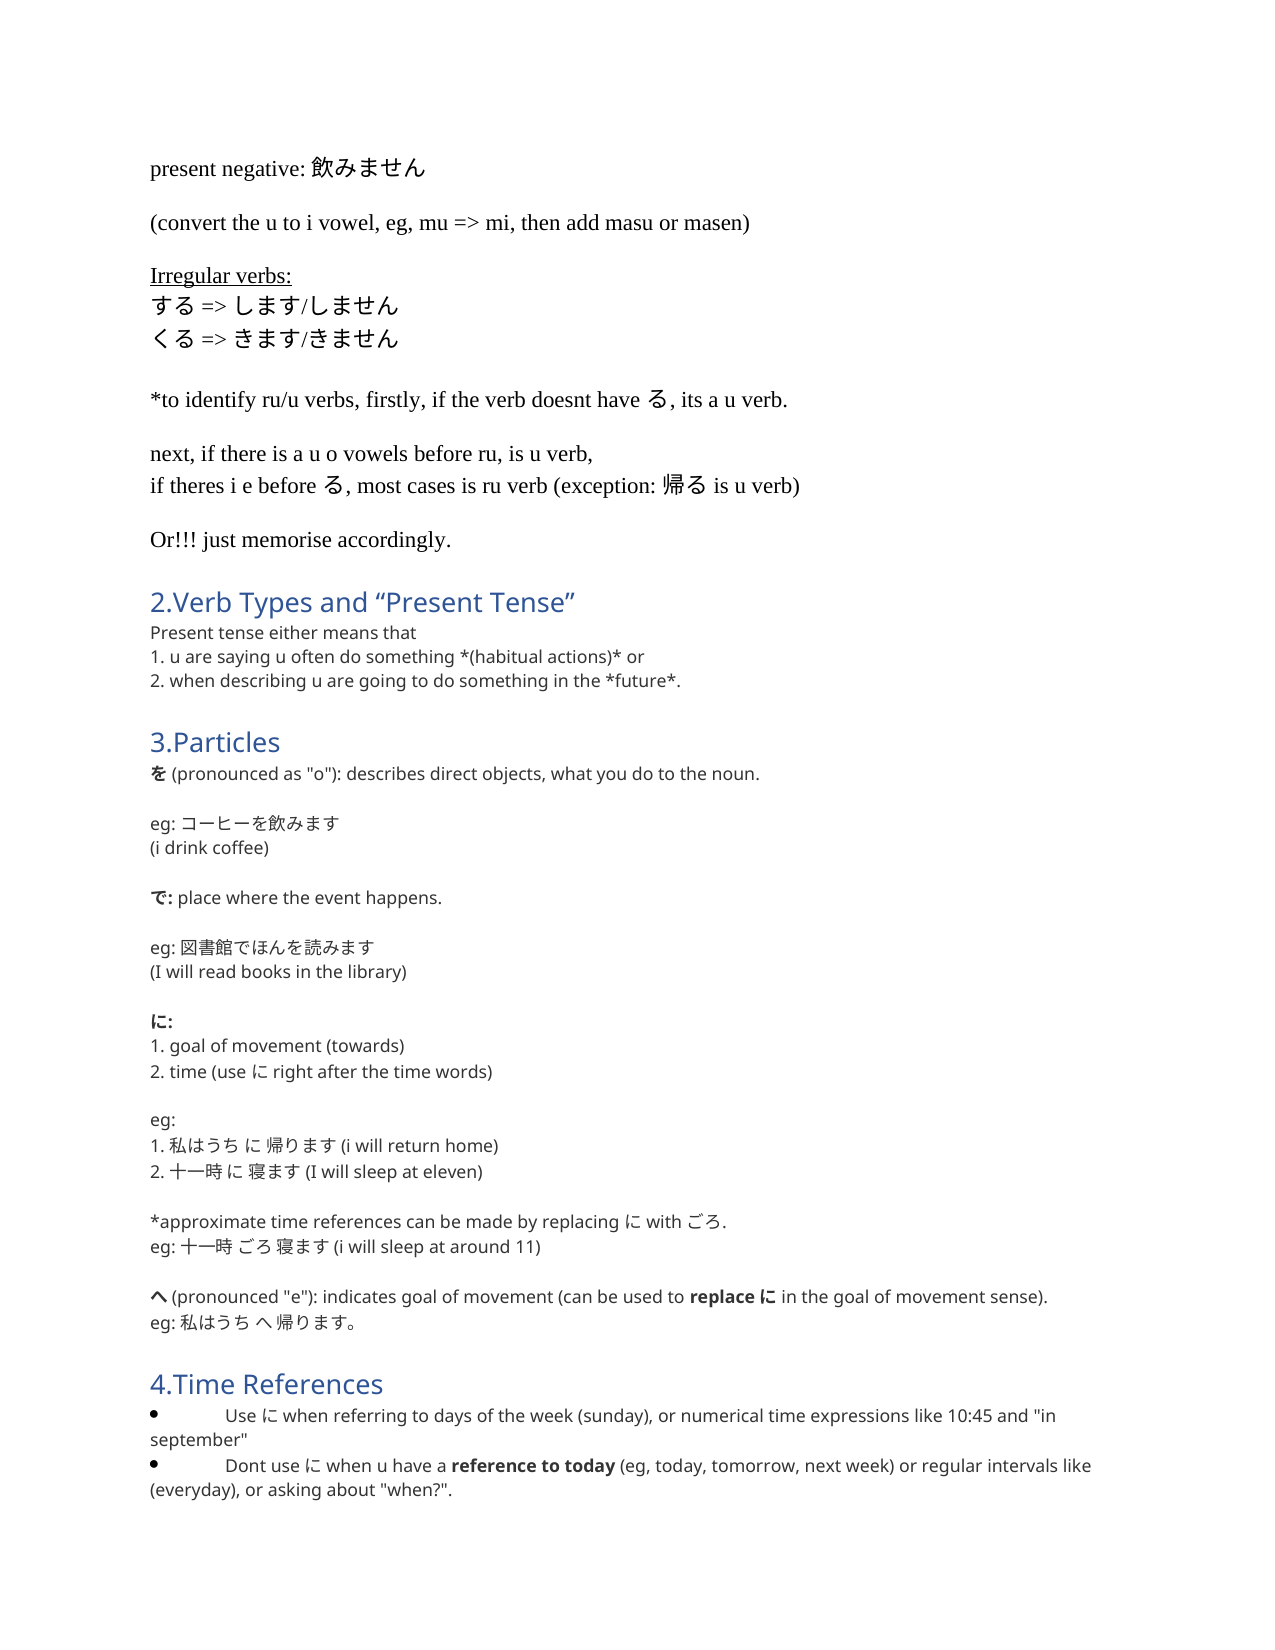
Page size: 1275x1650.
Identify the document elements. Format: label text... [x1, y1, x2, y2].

text present negative: 飲みません [150, 149, 1125, 183]
text で: place where the event happens. [150, 884, 1125, 910]
text eg: コーヒーを飲みます [150, 810, 1125, 836]
text へ (pronounced "e"): indicates goal of movement (can be used to replace に in the goal of movement sense). [150, 1283, 1125, 1309]
text に: [150, 1008, 1125, 1034]
text Present tense either means that [150, 620, 1125, 644]
text (i drink coffee) [150, 836, 1125, 860]
text 1. u are saying u often do something *(habitual actions)* or [150, 644, 1125, 668]
text 1. 私はうち に 帰ります (i will return home) [150, 1132, 1125, 1158]
text を (pronounced as "o"): describes direct objects, what you do to the noun. [150, 760, 1125, 786]
subtitle Particles [150, 723, 1125, 760]
text Irregular verbs: [150, 262, 1125, 288]
text (I will read books in the library) [150, 960, 1125, 984]
text eg: [150, 1108, 1125, 1132]
text eg: 私はうち へ 帰ります。 [150, 1309, 1125, 1335]
text くる => きます/きません [150, 321, 1125, 354]
text 1. goal of movement (towards) [150, 1034, 1125, 1058]
text (convert the u to i vowel, eg, mu => mi, then add masu or masen) [150, 209, 1125, 235]
text 2. when describing u are going to do something in the *future*. [150, 668, 1125, 693]
text eg: 図書館でほんを読みます [150, 934, 1125, 960]
text する => します/しません [150, 288, 1125, 321]
text 2. time (use に right after the time words) [150, 1058, 1125, 1084]
text Or!!! just memorise accordingly. [150, 526, 1125, 553]
text if theres i e before る, most cases is ru verb (exception: 帰る is u verb) [150, 467, 1125, 500]
text *to identify ru/u verbs, firstly, if the verb doesnt have る, its a u verb. [150, 381, 1125, 414]
text next, if there is a u o vowels before ru, is u verb, [150, 441, 1125, 467]
subtitle Time References [150, 1365, 1125, 1402]
subtitle Verb Types and “Present Tense” [150, 583, 1125, 620]
list Dont use に when u have a reference to today (eg, today, tomorrow, next week) or regular intervals like (everyday), or asking about "when?". [150, 1452, 1125, 1502]
text *approximate time references can be made by replacing に with ごろ. [150, 1208, 1125, 1233]
text 2. 十一時 に 寝ます (I will sleep at eleven) [150, 1158, 1125, 1183]
list Use に when referring to days of the week (sunday), or numerical time expressions like 10:45 and "in september" [150, 1402, 1125, 1452]
text eg: 十一時 ごろ 寝ます (i will sleep at around 11) [150, 1233, 1125, 1259]
